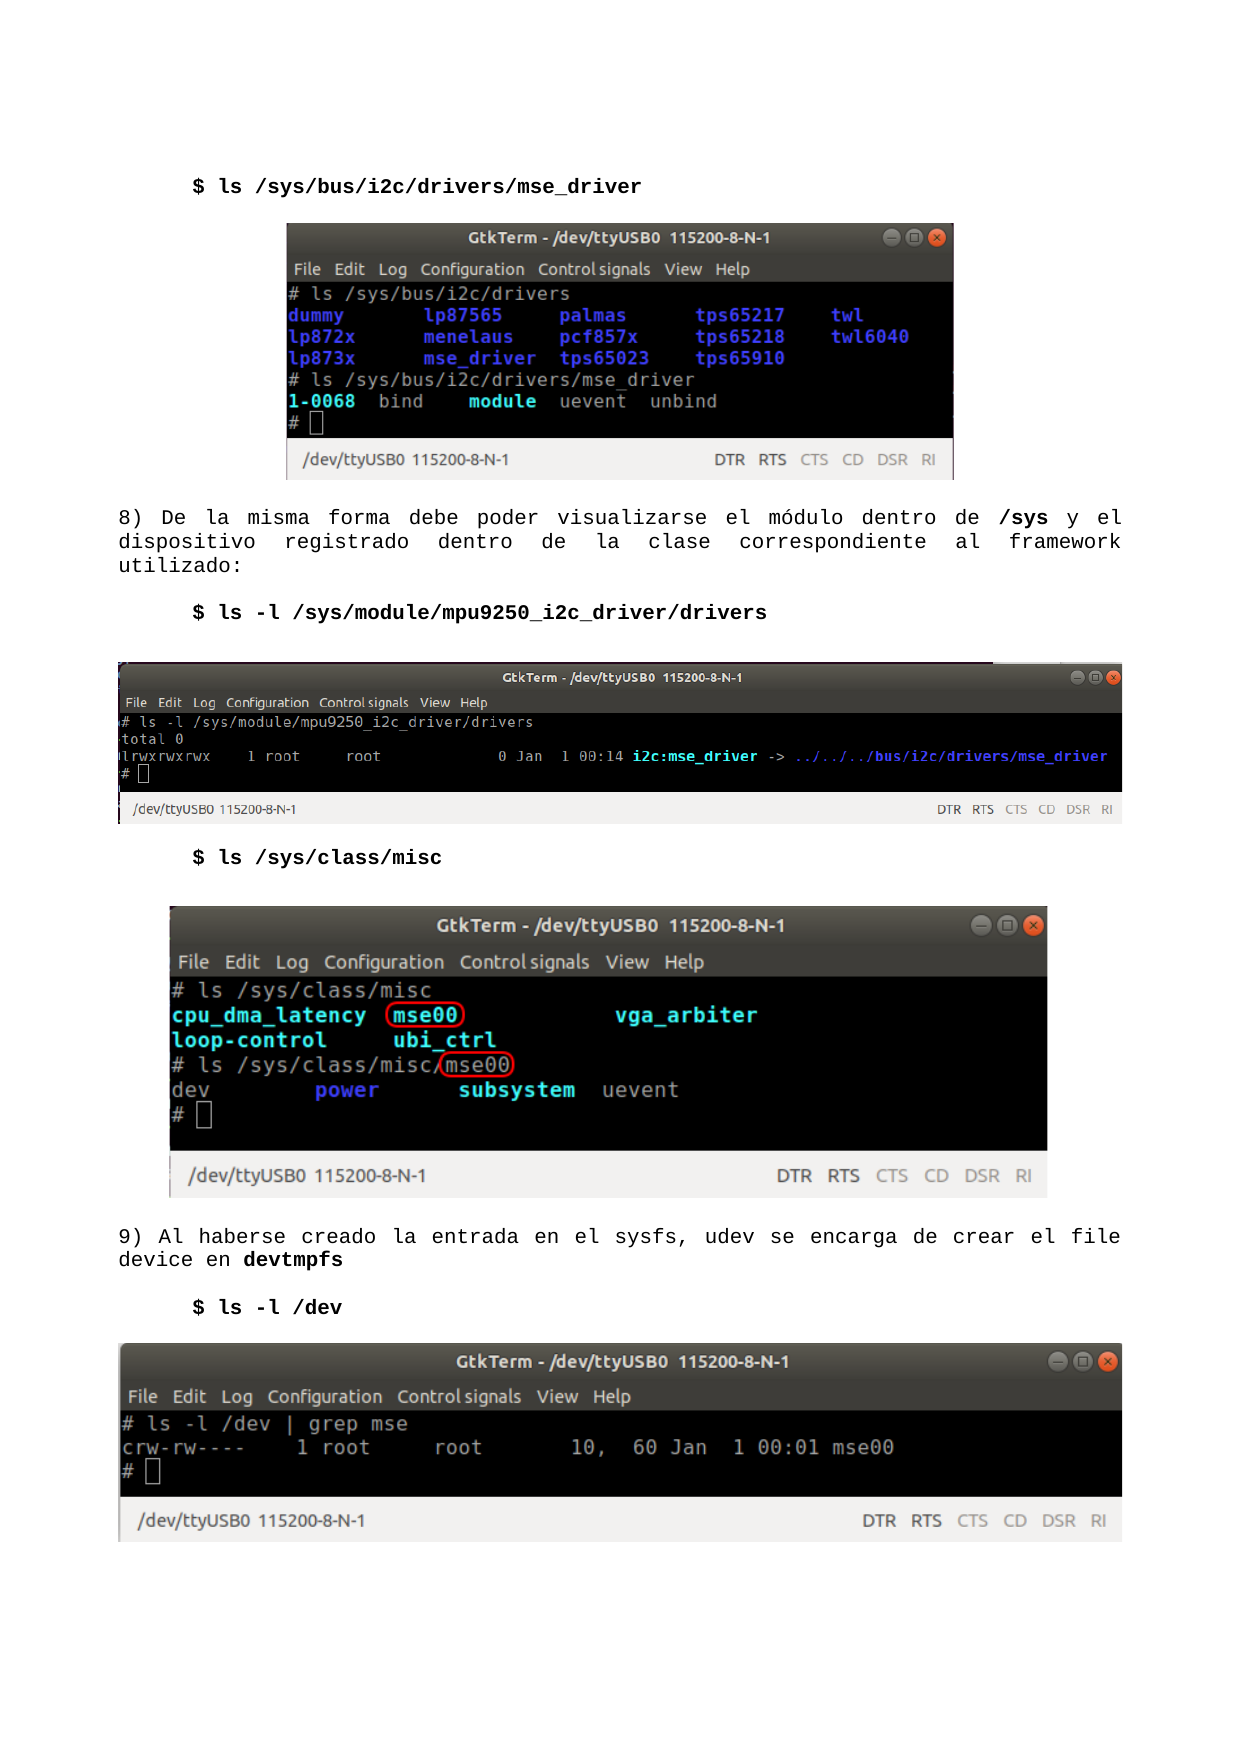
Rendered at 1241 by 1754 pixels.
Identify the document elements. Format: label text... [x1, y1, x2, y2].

text $ ls -l /sys/module/mpu9250_i2c_driver/drivers [118, 602, 1122, 626]
text $ ls -l /dev [118, 1297, 1122, 1320]
text 8) De la misma forma debe poder visualizarse el módulo dentro de /sys y el dispositivo registrado dentro de la clase correspondiente al framework utilizado: [118, 507, 1122, 578]
text $ ls /sys/bus/i2c/drivers/mse_driver [192, 176, 1122, 200]
text 9) Al haberse creado la entrada en el sysfs, udev se encarga de crear el file device en devtmpfs [118, 1226, 1122, 1273]
picture [169, 906, 1048, 1198]
text $ ls /sys/class/misc [118, 847, 1122, 871]
picture [118, 662, 1123, 824]
picture [118, 1343, 1123, 1542]
picture [286, 223, 954, 480]
